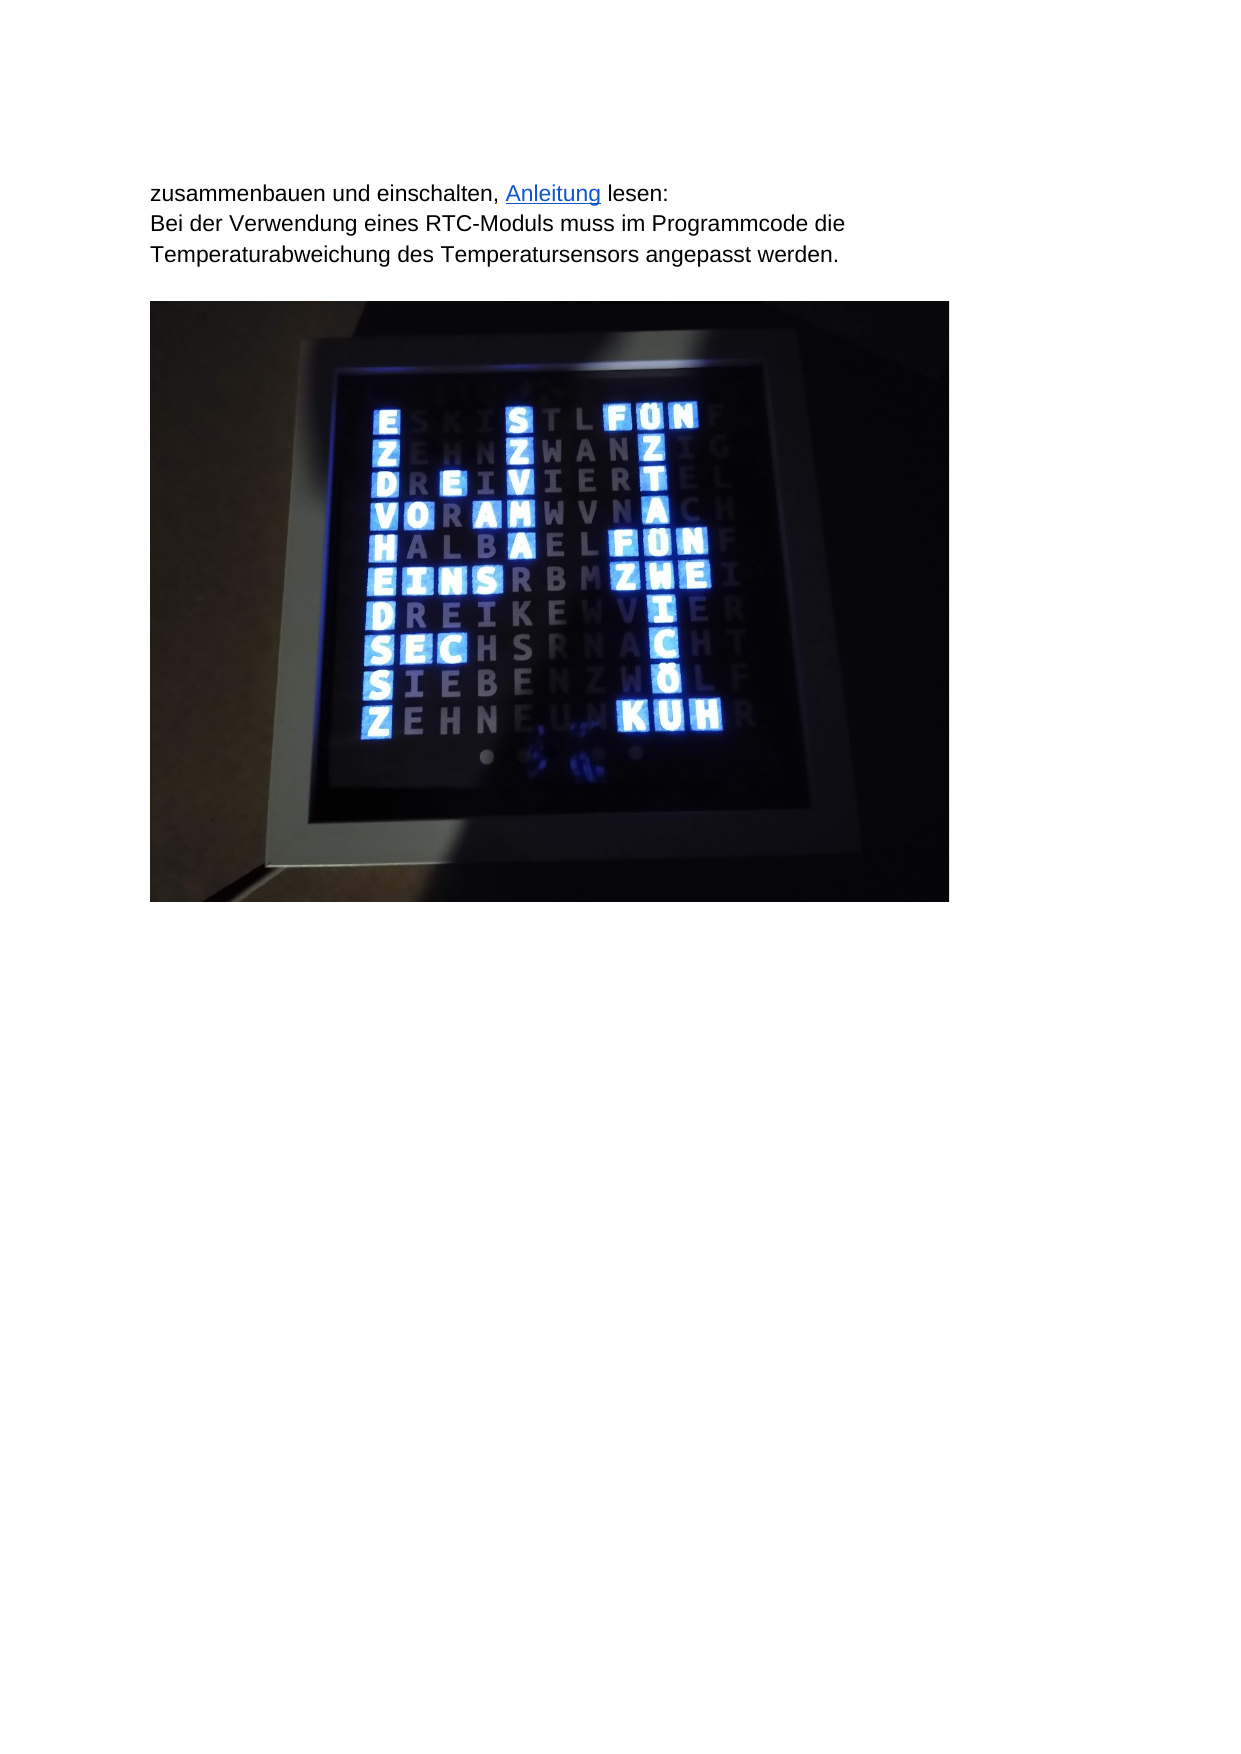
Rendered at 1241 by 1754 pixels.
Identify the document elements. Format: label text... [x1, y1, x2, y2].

text zusammenbauen und einschalten, Anleitung lesen: [150, 180, 1090, 207]
text Bei der Verwendung eines RTC-Moduls muss im Programmcode die Temperaturabweichung des Temperatursensors angepasst werden. [150, 210, 1090, 267]
picture [150, 301, 950, 902]
